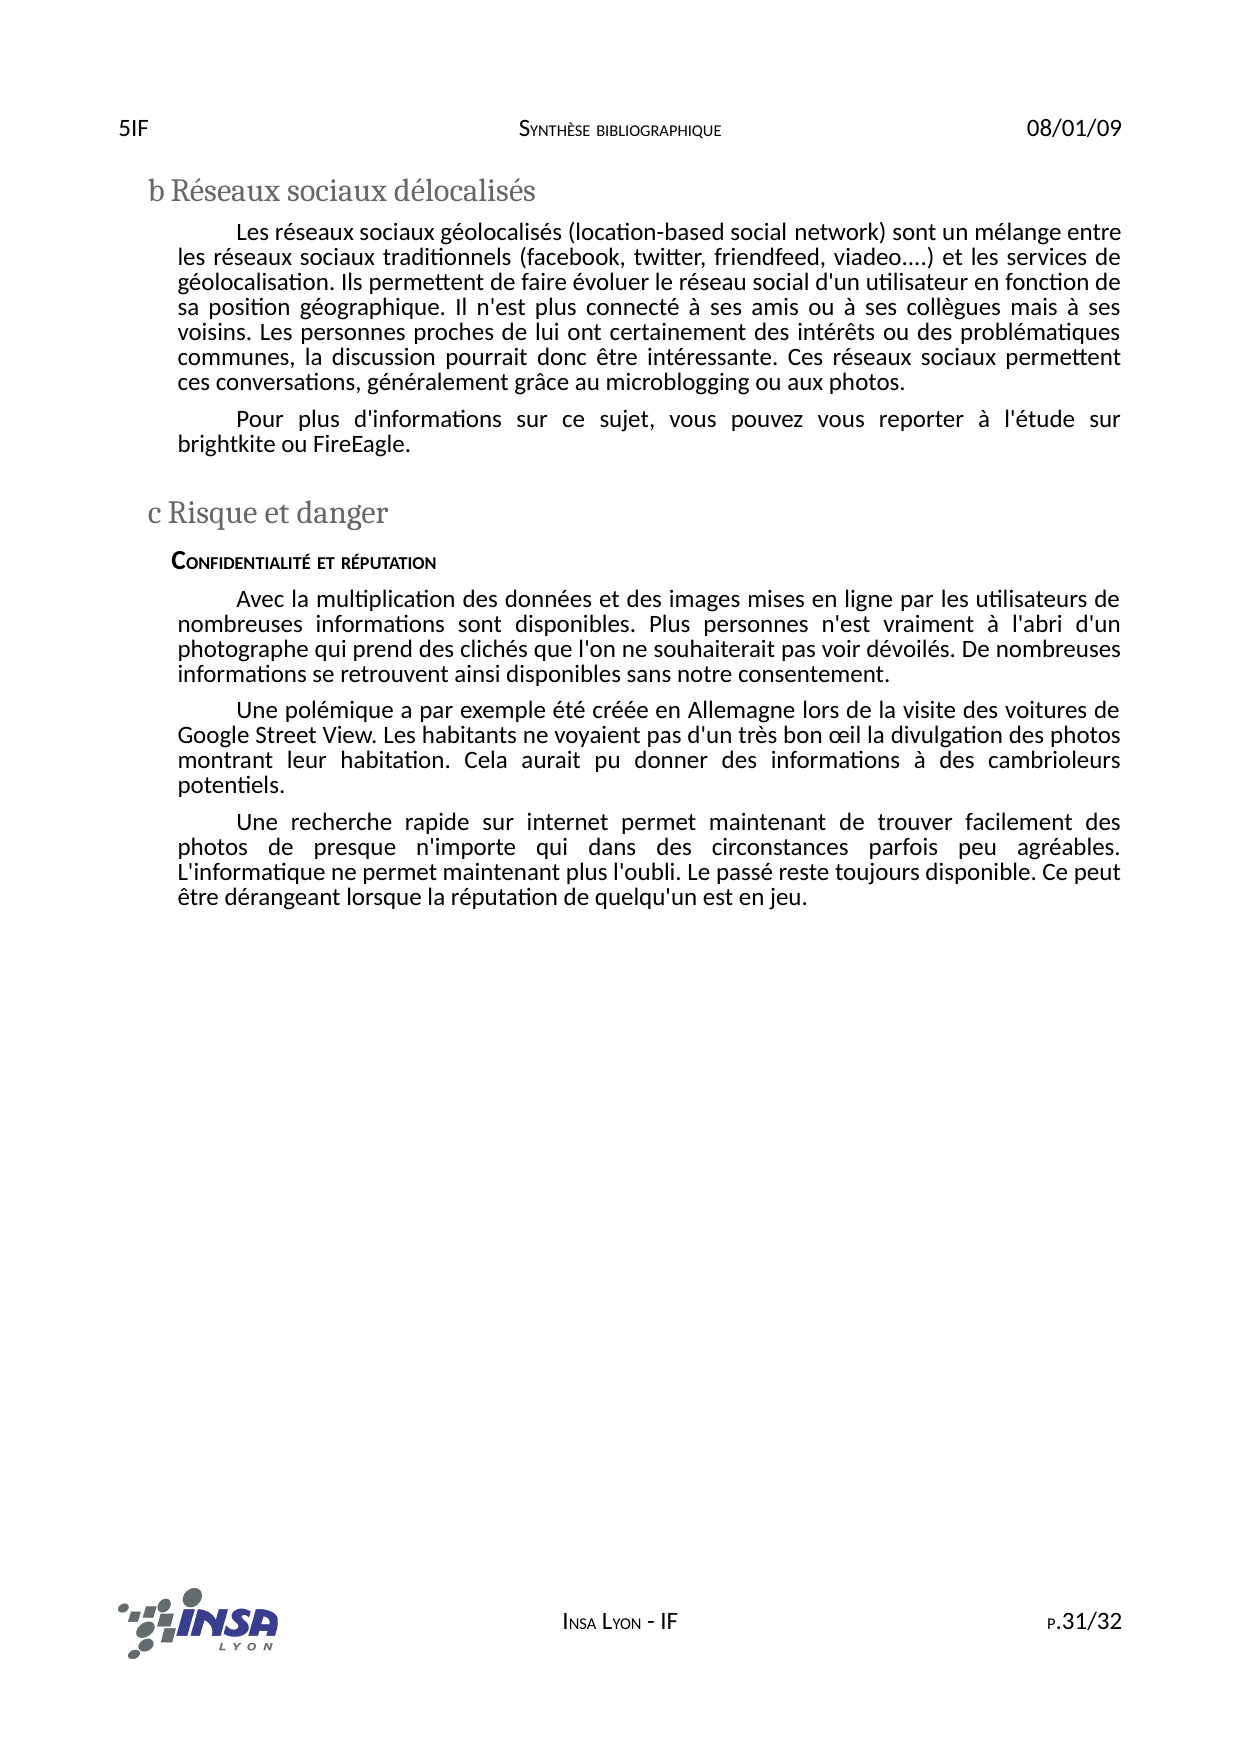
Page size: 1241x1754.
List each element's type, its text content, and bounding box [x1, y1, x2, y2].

text Pour plus d'informations sur ce sujet, vous pouvez vous reporter à l'étude sur brightkite ou FireEagle. [177, 408, 1122, 458]
subtitle Risque et danger [118, 494, 1122, 531]
subtitle Réseaux sociaux délocalisés [118, 173, 1122, 210]
subtitle Confidentialité et réputation [118, 549, 1122, 577]
text Avec la multiplication des données et des images mises en ligne par les utilisateurs de nombreuses informations sont disponibles. Plus personnes n'est vraiment à l'abri d'un photographe qui prend des clichés que l'on ne souhaiterait pas voir dévoilés. De nombreuses informations se retrouvent ainsi disponibles sans notre consentement. [177, 588, 1122, 688]
picture [118, 1588, 278, 1659]
text Une recherche rapide sur internet permet maintenant de trouver facilement des photos de presque n'importe qui dans des circonstances parfois peu agréables. L'informatique ne permet maintenant plus l'oubli. Le passé reste toujours disponible. Ce peut être dérangeant lorsque la réputation de quelqu'un est en jeu. [177, 812, 1122, 912]
text Les réseaux sociaux géolocalisés (location-based social network) sont un mélange entre les réseaux sociaux traditionnels (facebook, twitter, friendfeed, viadeo....) et les services de géolocalisation. Ils permettent de faire évoluer le réseau social d'un utilisateur en fonction de sa position géographique. Il n'est plus connecté à ses amis ou à ses collègues mais à ses voisins. Les personnes proches de lui ont certainement des intérêts ou des problématiques communes, la discussion pourrait donc être intéressante. Ces réseaux sociaux permettent ces conversations, généralement grâce au microblogging ou aux photos. [177, 222, 1122, 397]
text Une polémique a par exemple été créée en Allemagne lors de la visite des voitures de Google Street View. Les habitants ne voyaient pas d'un très bon œil la divulgation des photos montrant leur habitation. Cela aurait pu donner des informations à des cambrioleurs potentiels. [177, 700, 1122, 800]
